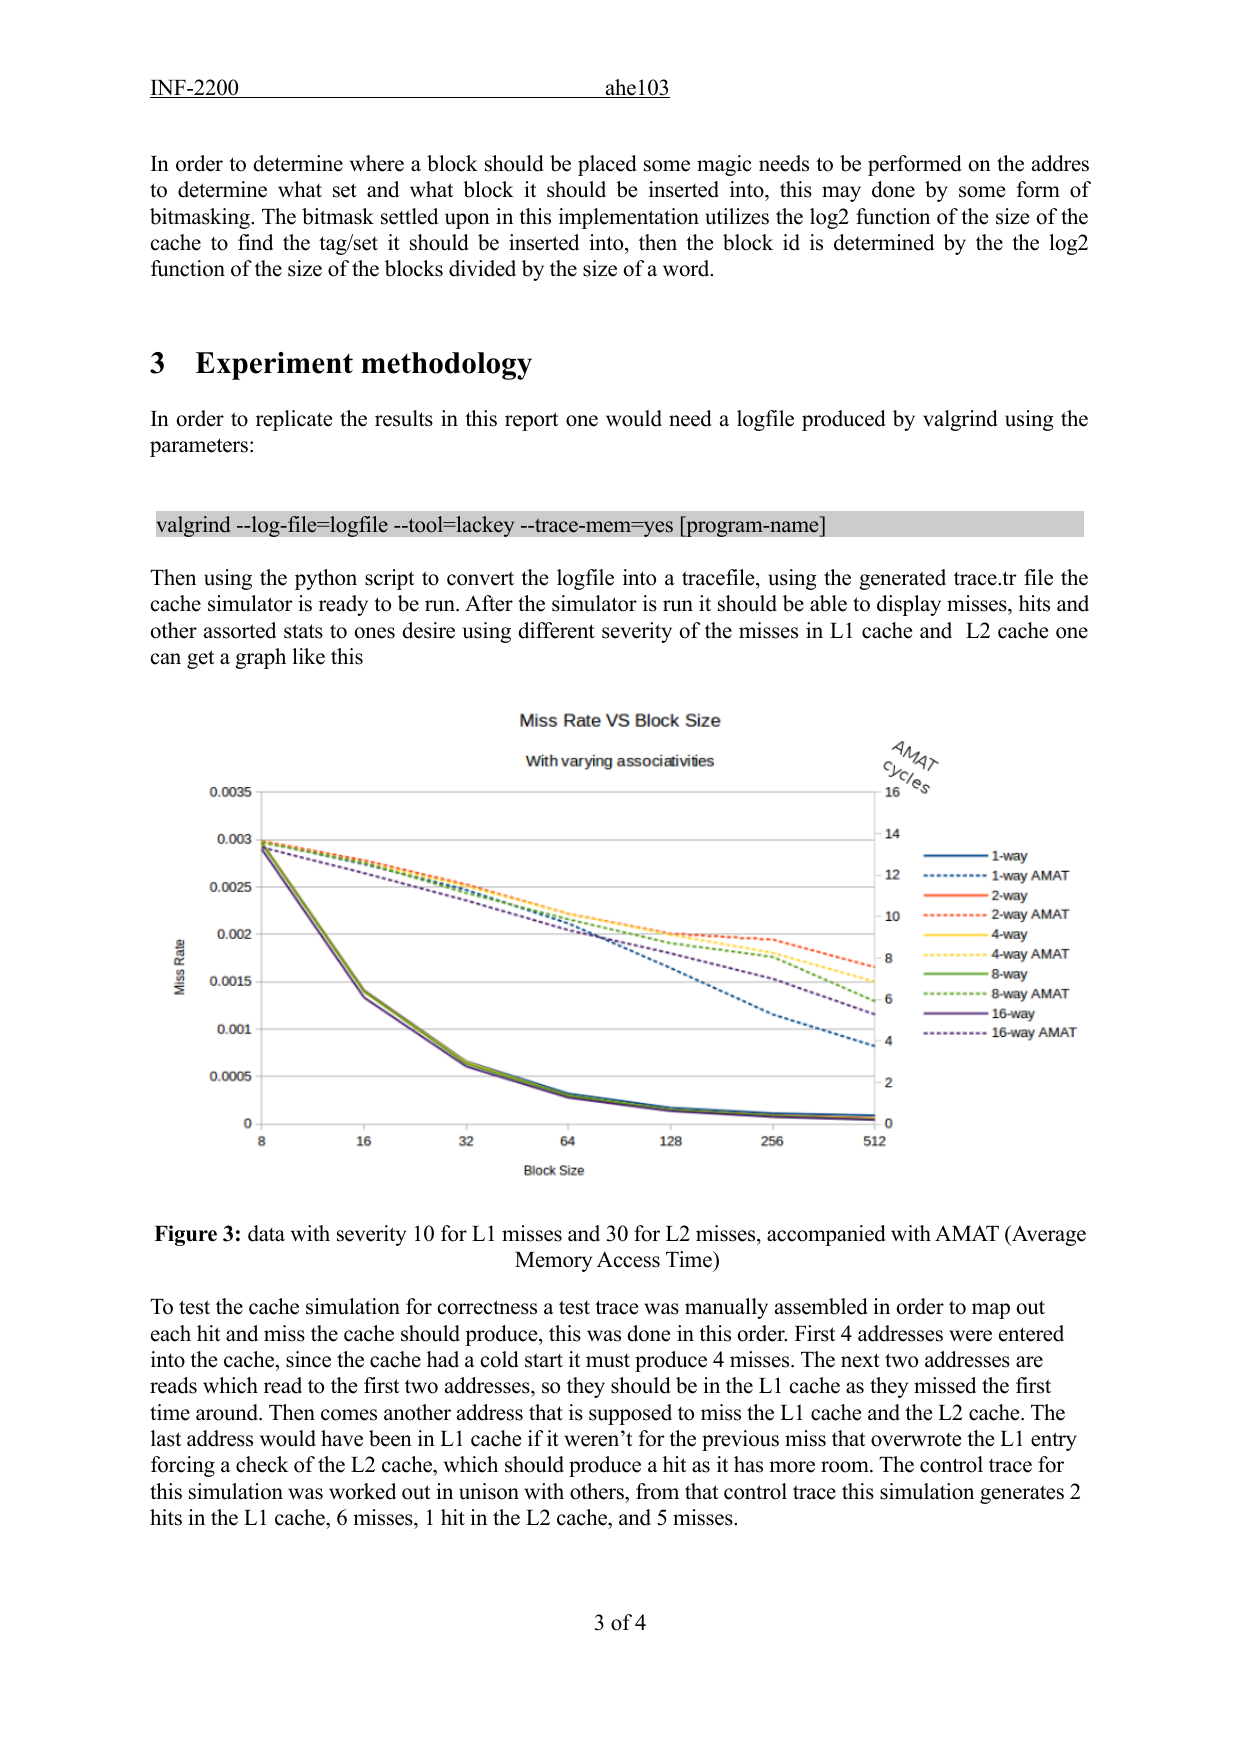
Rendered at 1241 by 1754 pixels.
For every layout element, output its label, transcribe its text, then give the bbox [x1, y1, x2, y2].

text In order to determine where a block should be placed some magic needs to be performed on the addres to determine what set and what block it should be inserted into, this may done by some form of bitmasking. The bitmask settled upon in this implementation utilizes the log2 function of the size of the cache to find the tag/set it should be inserted into, then the block id is determined by the the log2 function of the size of the blocks divided by the size of a word. [150, 150, 1090, 282]
picture [150, 690, 1091, 1199]
text Figure 3: data with severity 10 for L1 misses and 30 for L2 misses, accompanied with AMAT (Average Memory Access Time) [150, 1199, 1090, 1272]
text In order to replicate the results in this report one would need a logfile produced by valgrind using the parameters: [150, 405, 1090, 484]
text To test the cache simulation for correctness a test trace was manually assembled in order to map out each hit and miss the cache should produce, this was done in this order. First 4 addresses were entered into the cache, since the cache had a cold start it must produce 4 misses. The next two addresses are reads which read to the first two addresses, so they should be in the L1 cache as they missed the first time around. Then comes another address that is supposed to miss the L1 cache and the L2 cache. The last address would have been in L1 cache if it weren’t for the previous miss that overwrote the L1 entry forcing a check of the L2 cache, which should produce a hit as it has more room. The control trace for this simulation was worked out in unison with others, from that control trace this simulation generates 2 hits in the L1 cache, 6 misses, 1 hit in the L2 cache, and 5 misses. [150, 1293, 1090, 1530]
text Then using the python script to convert the logfile into a tracefile, using the generated trace.tr file the cache simulator is ready to be run. After the simulator is run it should be able to display misses, hits and other assorted stats to ones desire using different severity of the misses in L1 cache and L2 cache one can get a graph like this [150, 565, 1090, 669]
subtitle Experiment methodology [150, 344, 1090, 380]
table_header valgrind --log-file=logfile --tool=lackey --trace-mem=yes [program-name] [151, 506, 1090, 564]
